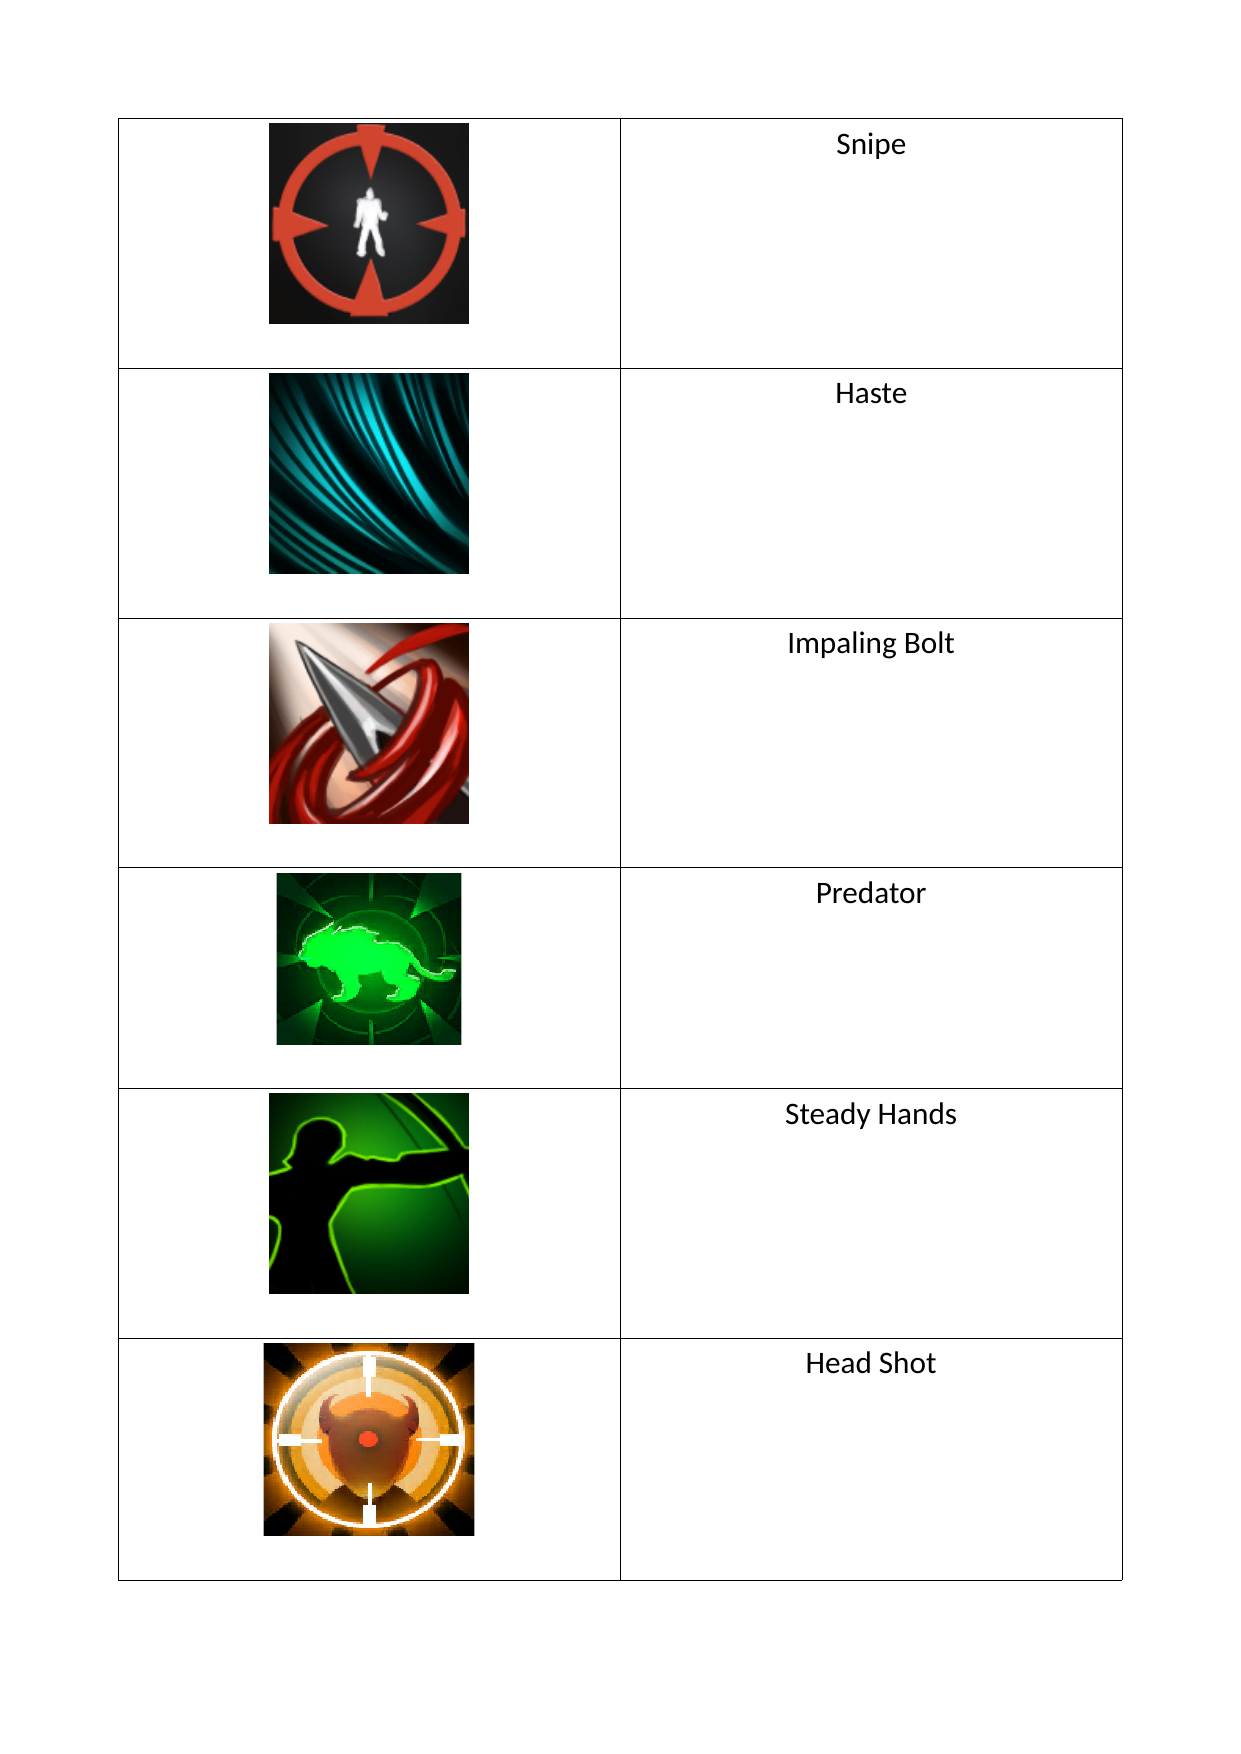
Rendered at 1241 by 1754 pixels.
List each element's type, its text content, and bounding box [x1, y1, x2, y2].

table_cell [119, 619, 620, 867]
table_cell Impaling Bolt [621, 619, 1122, 867]
table_cell [119, 1089, 620, 1338]
table_cell Steady Hands [621, 1089, 1122, 1338]
picture [269, 373, 469, 574]
table_header Snipe [621, 119, 1122, 368]
table_cell Head Shot [621, 1339, 1122, 1579]
table_header [119, 119, 620, 368]
table_cell [119, 868, 620, 1088]
table_cell Predator [621, 868, 1122, 1088]
picture [276, 873, 462, 1045]
picture [269, 123, 469, 324]
table_cell [119, 369, 620, 617]
picture [263, 1343, 475, 1536]
table_cell [119, 1344, 620, 1579]
picture [269, 1093, 469, 1294]
picture [269, 623, 469, 824]
table_cell [119, 1339, 620, 1343]
table_cell Haste [621, 369, 1122, 617]
